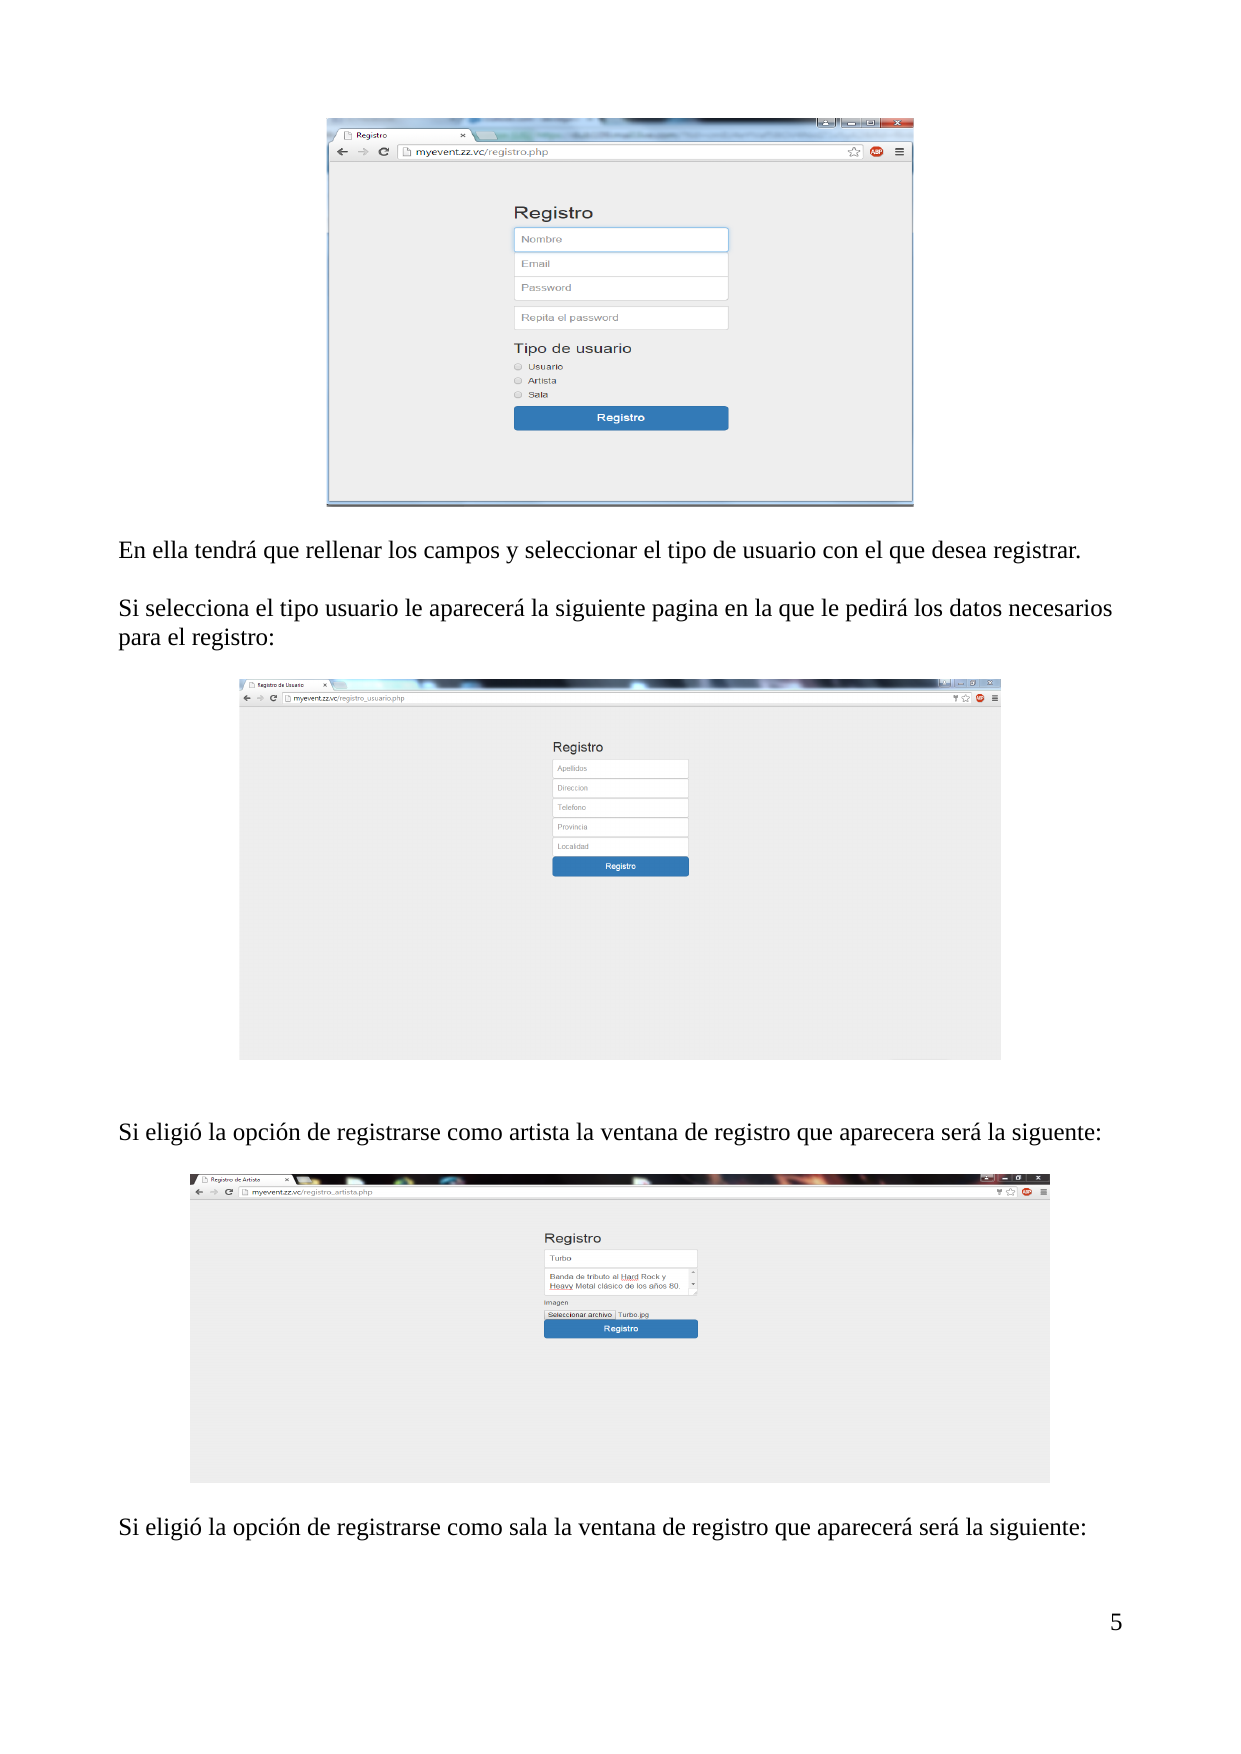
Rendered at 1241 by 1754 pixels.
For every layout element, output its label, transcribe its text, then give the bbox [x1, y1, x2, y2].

text En ella tendrá que rellenar los campos y seleccionar el tipo de usuario con el que desea registrar. [118, 536, 1122, 564]
picture [239, 679, 1001, 1060]
picture [326, 118, 914, 507]
text Si eligió la opción de registrarse como sala la ventana de registro que aparecerá será la siguiente: [118, 1512, 1122, 1540]
picture [190, 1174, 1050, 1483]
text Si eligió la opción de registrarse como artista la ventana de registro que aparecera será la siguente: [118, 1117, 1122, 1146]
text Si selecciona el tipo usuario le aparecerá la siguiente pagina en la que le pedirá los datos necesarios para el registro: [118, 593, 1122, 651]
